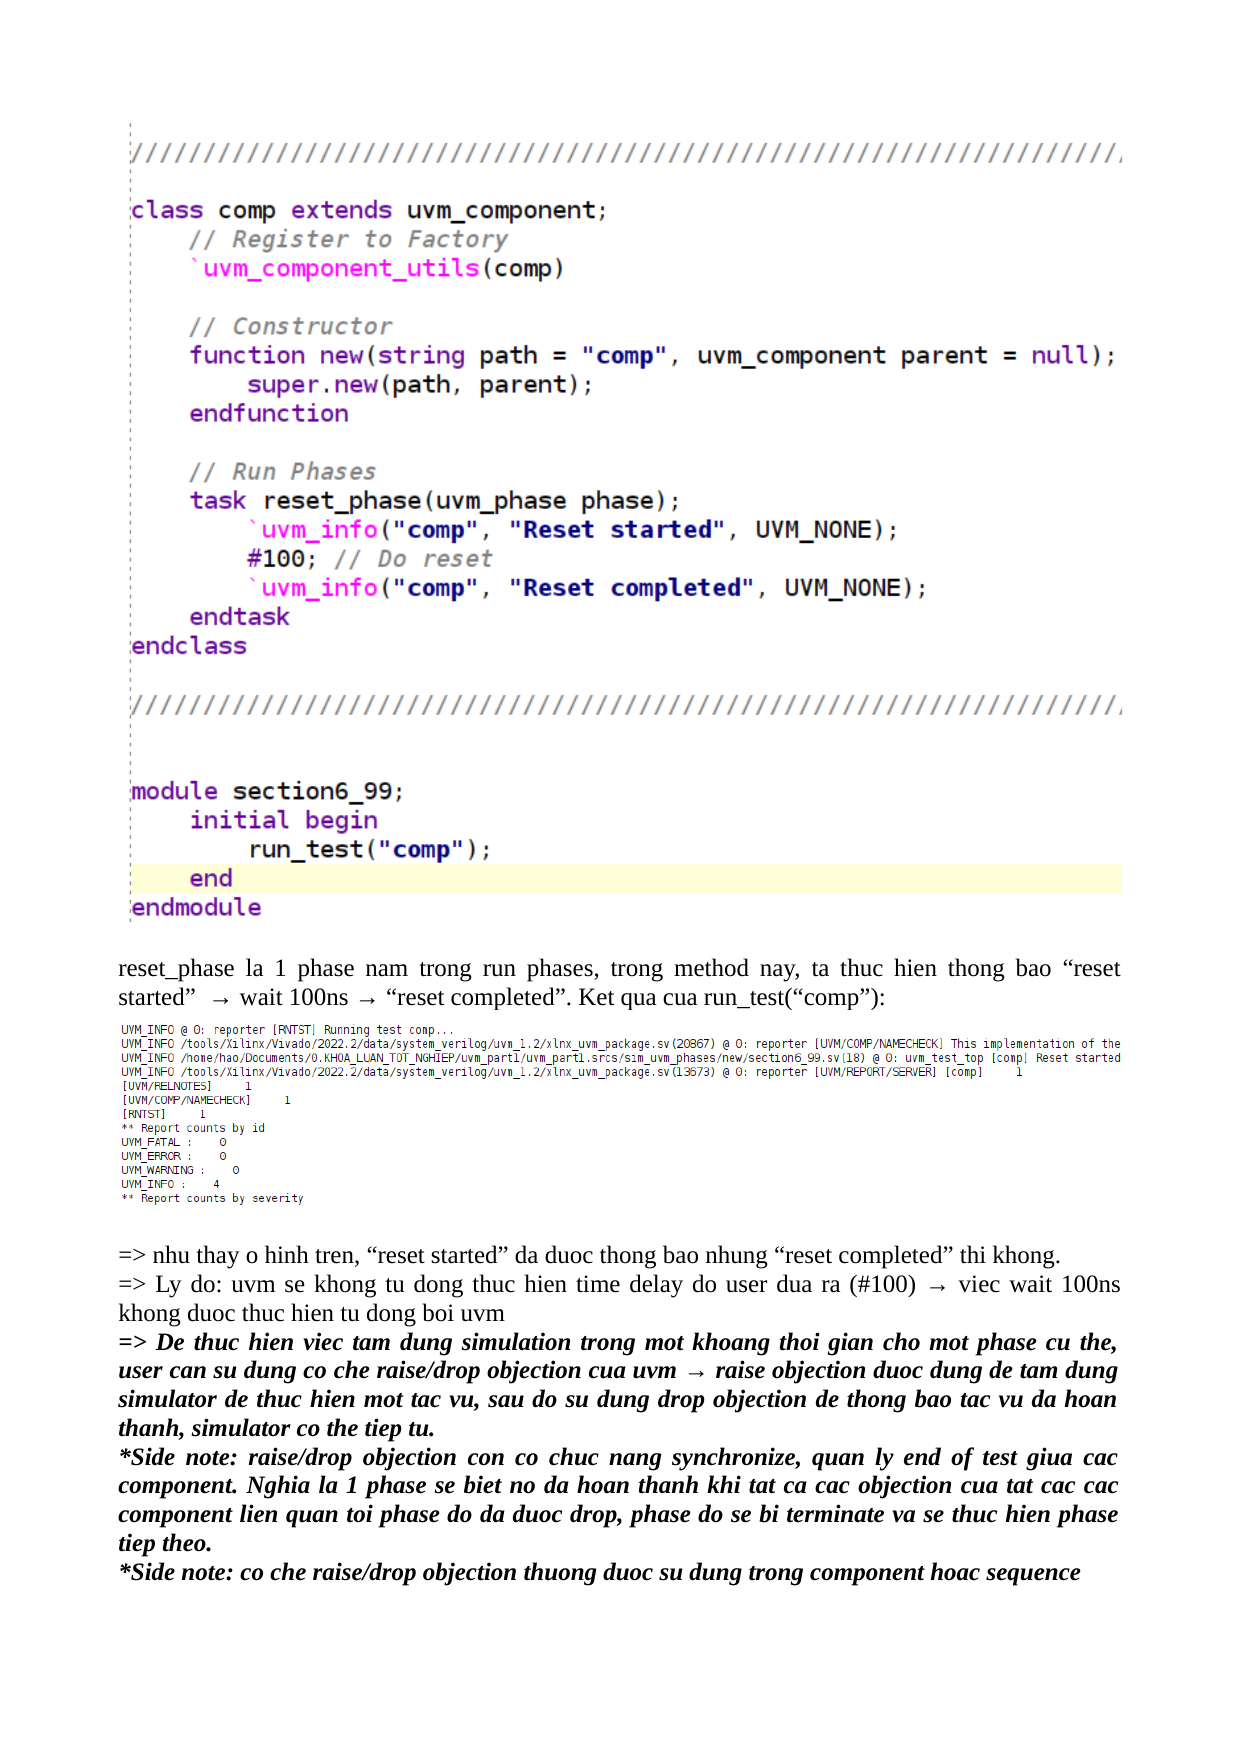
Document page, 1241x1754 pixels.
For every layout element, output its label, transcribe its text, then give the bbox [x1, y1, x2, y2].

text *Side note: co che raise/drop objection thuong duoc su dung trong component hoac sequence [118, 1557, 1122, 1585]
picture [118, 1010, 1123, 1212]
text *Side note: raise/drop objection con co chuc nang synchronize, quan ly end of test giua cac component. Nghia la 1 phase se biet no da hoan thanh khi tat ca cac objection cua tat cac cac component lien quan toi phase do da duoc drop, phase do se bi terminate va se thuc hien phase tiep theo. [118, 1442, 1122, 1557]
text => nhu thay o hinh tren, “reset started” da duoc thong bao nhung “reset completed” thi khong. [118, 1240, 1122, 1269]
text => De thuc hien viec tam dung simulation trong mot khoang thoi gian cho mot phase cu the, user can su dung co che raise/drop objection cua uvm → raise objection duoc dung de tam dung simulator de thuc hien mot tac vu, sau do su dung drop objection de thong bao tac vu da hoan thanh, simulator co the tiep tu. [118, 1327, 1122, 1442]
text reset_phase la 1 phase nam trong run phases, trong method nay, ta thuc hien thong bao “reset started” → wait 100ns → “reset completed”. Ket qua cua run_test(“comp”): [118, 953, 1122, 1010]
text => Ly do: uvm se khong tu dong thuc hien time delay do user dua ra (#100) → viec wait 100ns khong duoc thuc hien tu dong boi uvm [118, 1269, 1122, 1327]
picture [118, 118, 1123, 925]
